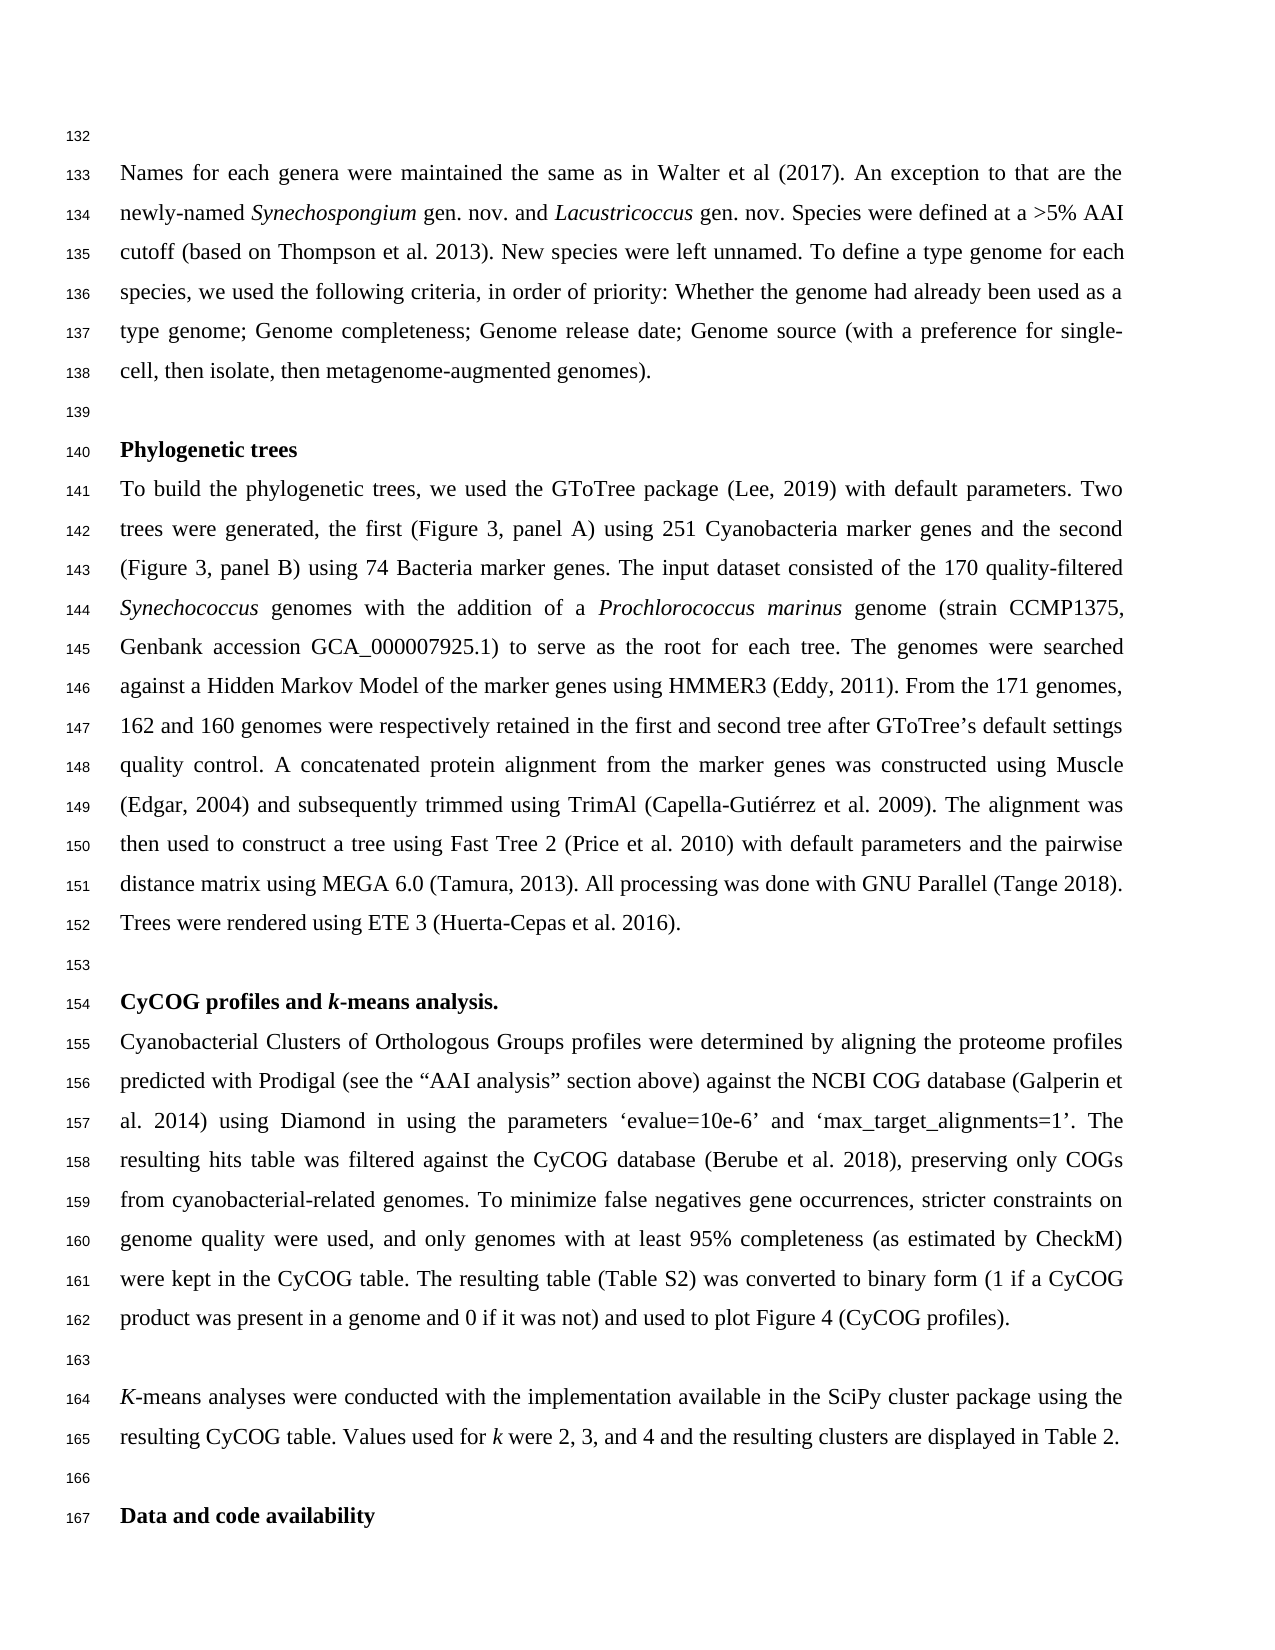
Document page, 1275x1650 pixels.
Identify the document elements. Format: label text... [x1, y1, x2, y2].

text CyCOG profiles and k-means analysis. [120, 988, 1125, 1015]
text Cyanobacterial Clusters of Orthologous Groups profiles were determined by aligning the proteome profiles predicted with Prodigal (see the “AAI analysis” section above) against the NCBI COG database (Galperin et al. 2014) using Diamond in using the parameters ‘evalue=10e-6’ and ‘max_target_alignments=1’. The resulting hits table was filtered against the CyCOG database (Berube et al. 2018), preserving only COGs from cyanobacterial-related genomes. To minimize false negatives gene occurrences, stricter constraints on genome quality were used, and only genomes with at least 95% completeness (as estimated by CheckM) were kept in the CyCOG table. The resulting table (Table S2) was converted to binary form (1 if a CyCOG product was present in a genome and 0 if it was not) and used to plot Figure 4 (CyCOG profiles). [120, 1028, 1125, 1331]
text Phylogenetic trees [120, 436, 1125, 462]
text To build the phylogenetic trees, we used the GToTree package (Lee, 2019) with default parameters. Two trees were generated, the first (Figure 3, panel A) using 251 Cyanobacteria marker genes and the second (Figure 3, panel B) using 74 Bacteria marker genes. The input dataset consisted of the 170 quality-filtered Synechococcus genomes with the addition of a Prochlorococcus marinus genome (strain CCMP1375, Genbank accession GCA_000007925.1) to serve as the root for each tree. The genomes were searched against a Hidden Markov Model of the marker genes using HMMER3 (Eddy, 2011). From the 171 genomes, 162 and 160 genomes were respectively retained in the first and second tree after GToTree’s default settings quality control. A concatenated protein alignment from the marker genes was constructed using Muscle (Edgar, 2004) and subsequently trimmed using TrimAl (Capella-Gutiérrez et al. 2009). The alignment was then used to construct a tree using Fast Tree 2 (Price et al. 2010) with default parameters and the pairwise distance matrix using MEGA 6.0 (Tamura, 2013). All processing was done with GNU Parallel (Tange 2018). Trees were rendered using ETE 3 (Huerta-Cepas et al. 2016). [120, 475, 1125, 936]
text Names for each genera were maintained the same as in Walter et al (2017). An exception to that are the newly-named Synechospongium gen. nov. and Lacustricoccus gen. nov. Species were defined at a >5% AAI cutoff (based on Thompson et al. 2013). New species were left unnamed. To define a type genome for each species, we used the following criteria, in order of priority: Whether the genome had already been used as a type genome; Genome completeness; Genome release date; Genome source (with a preference for single-cell, then isolate, then metagenome-augmented genomes). [120, 159, 1125, 383]
text Data and code availability [120, 1502, 1125, 1528]
text K-means analyses were conducted with the implementation available in the SciPy cluster package using the resulting CyCOG table. Values used for k were 2, 3, and 4 and the resulting clusters are displayed in Table 2. [120, 1383, 1125, 1449]
